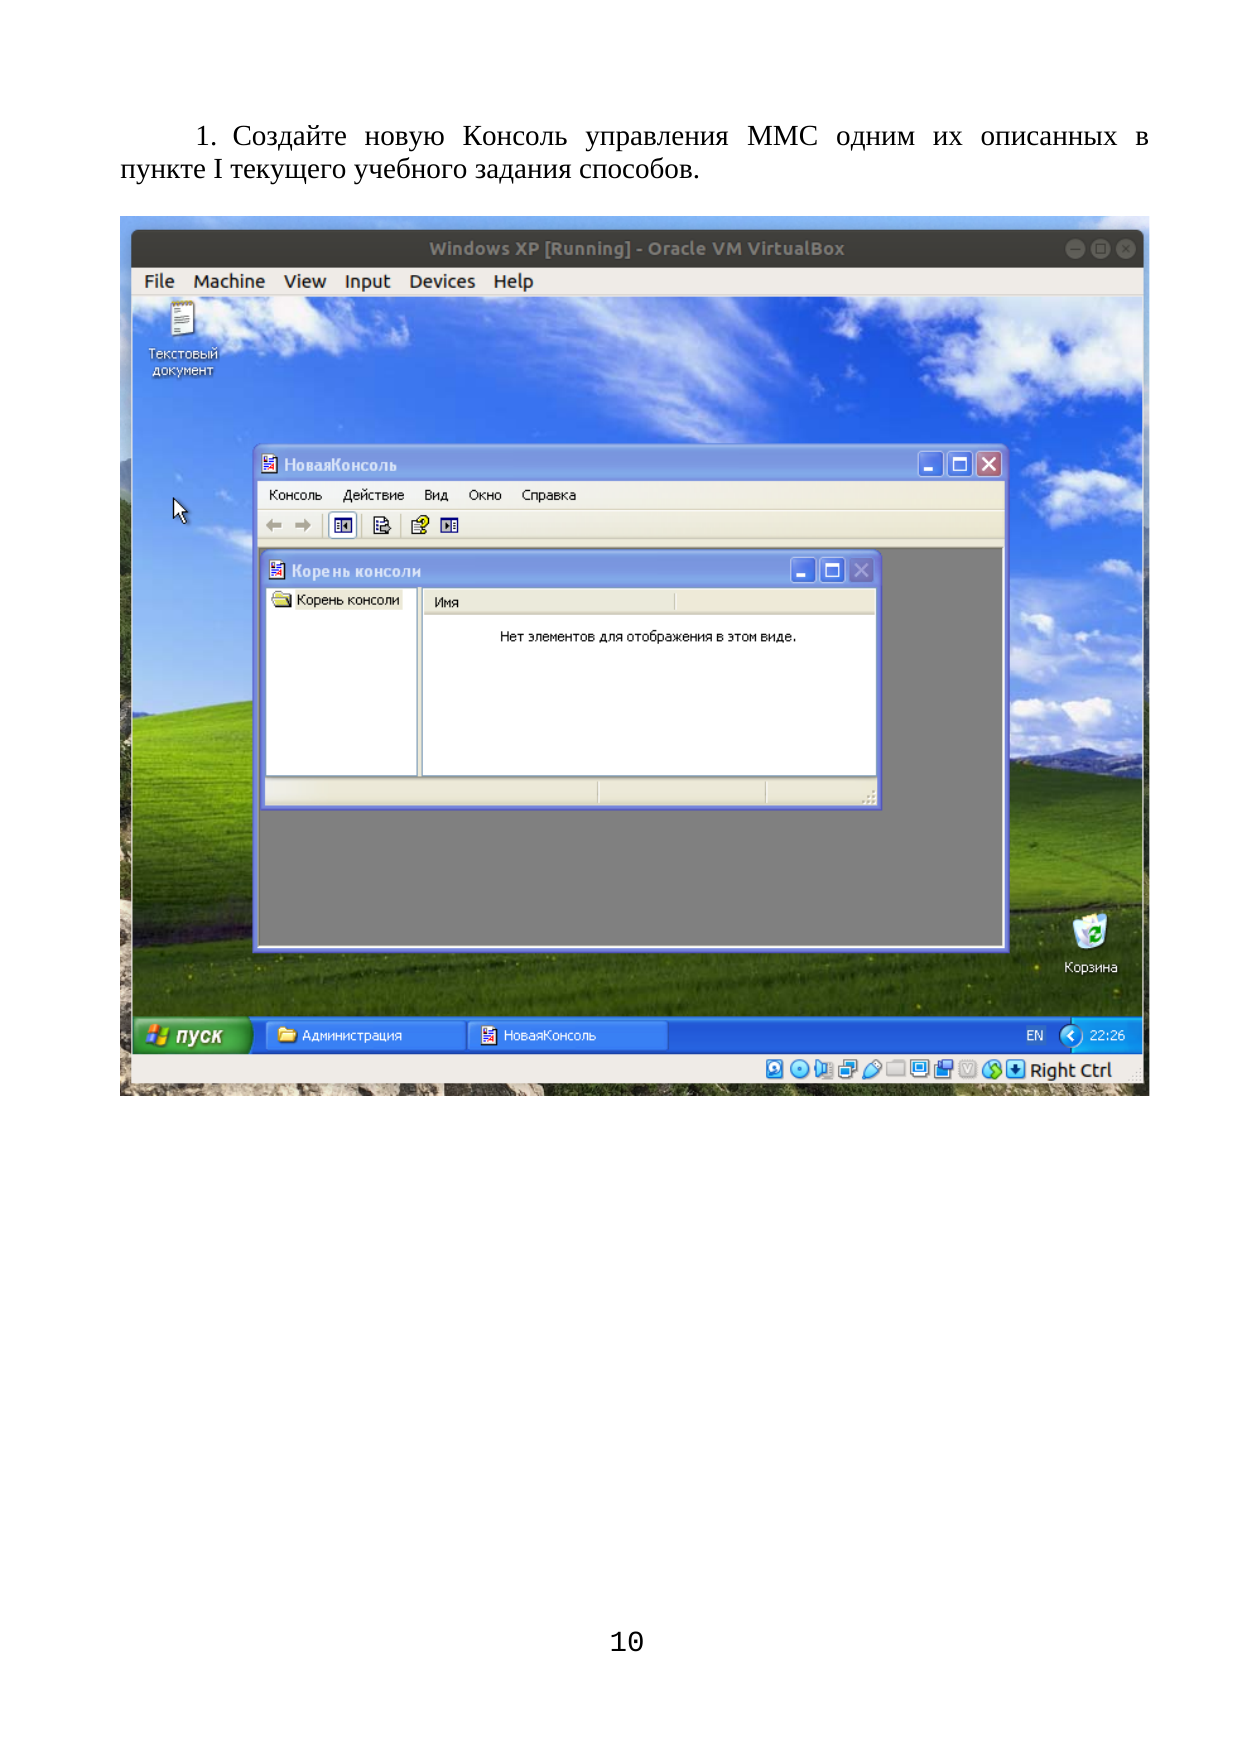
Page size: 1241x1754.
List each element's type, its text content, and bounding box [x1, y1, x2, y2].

list Создайте новую Консоль управления MMC одним их описанных в пункте I текущего учебного задания способов. [120, 118, 1149, 185]
picture [120, 216, 1150, 1096]
